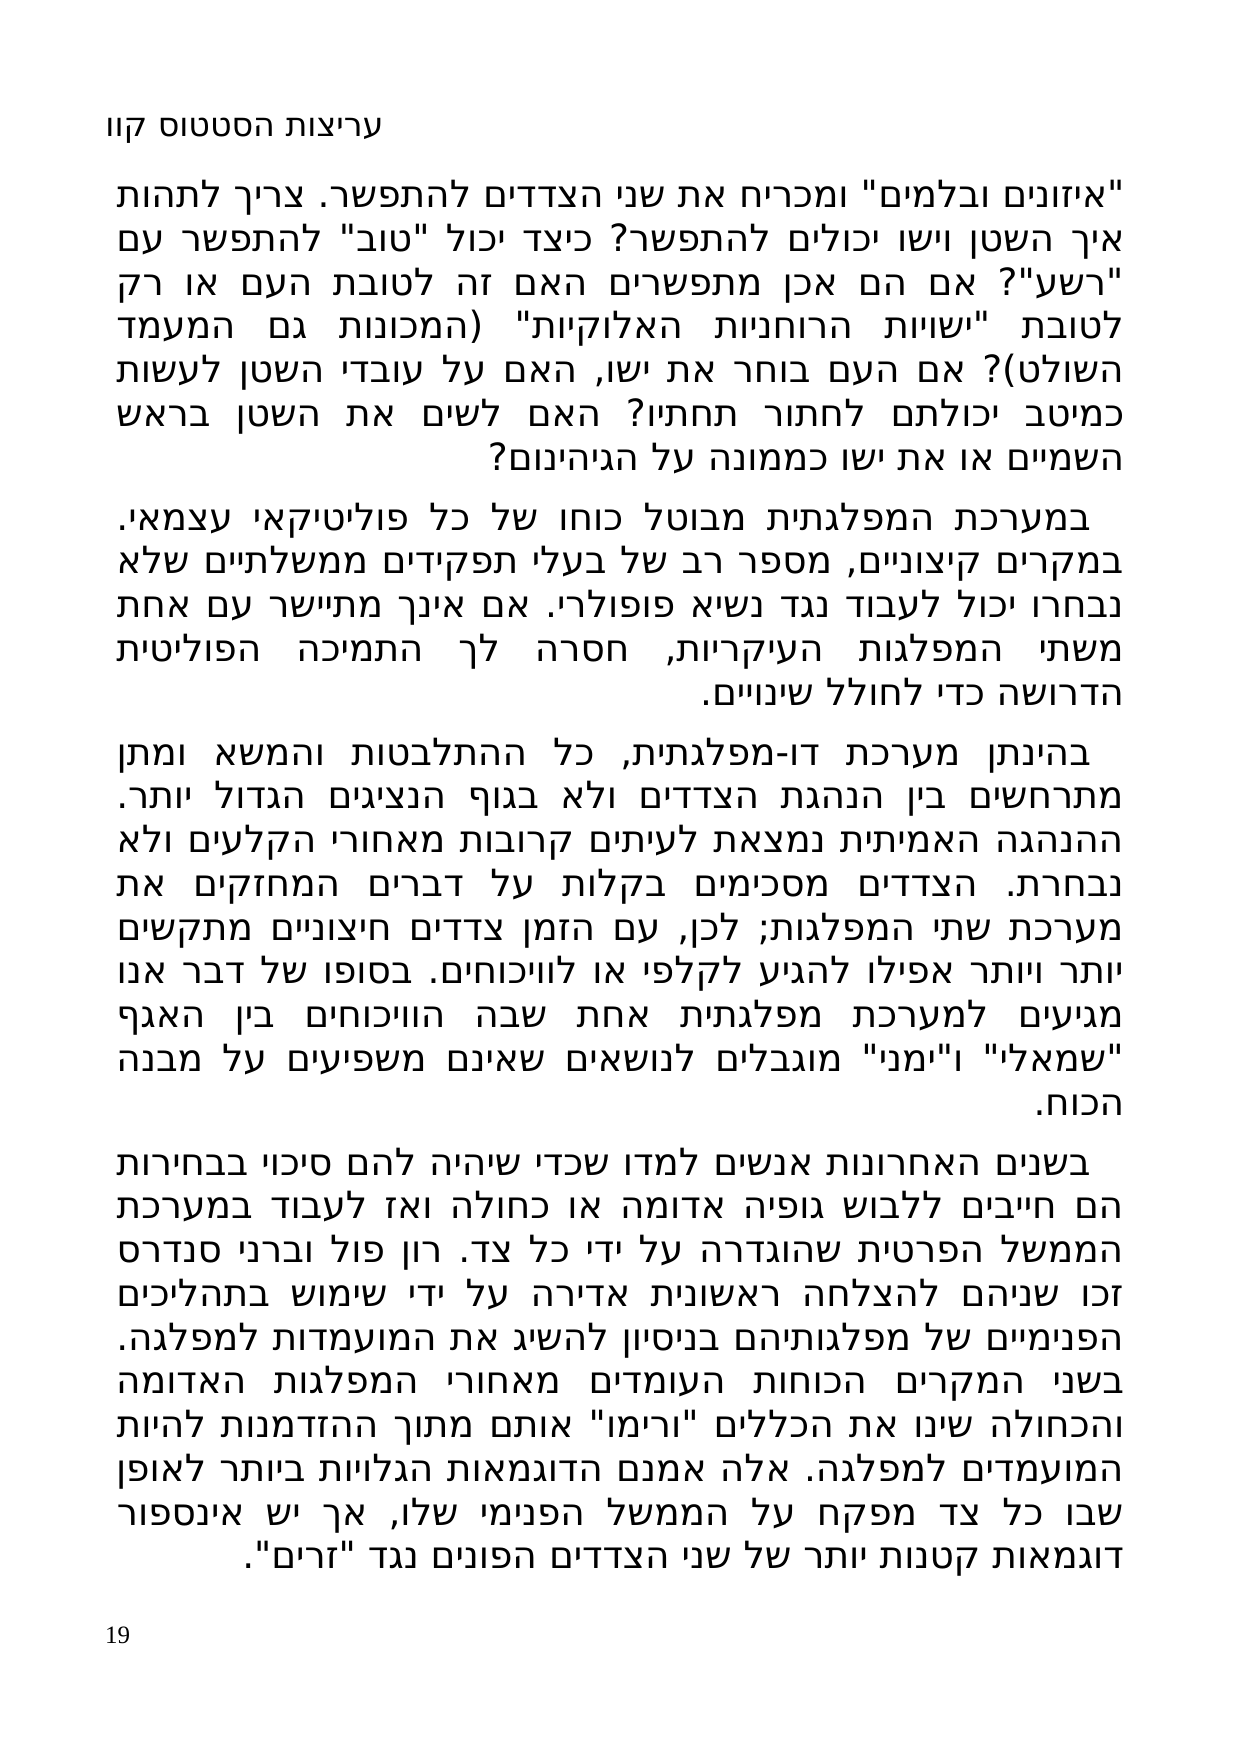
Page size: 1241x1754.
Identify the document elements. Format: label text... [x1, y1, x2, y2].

text במערכת המפלגתית מבוטל כוחו של כל פוליטיקאי עצמאי. במקרים קיצוניים, מספר רב של בעלי תפקידים ממשלתיים שלא נבחרו יכול לעבוד נגד נשיא פופולרי. אם אינך מתיישר עם אחת משתי המפלגות העיקריות, חסרה לך התמיכה הפוליטית הדרושה כדי לחולל שינויים. [116, 495, 1124, 714]
text "איזונים ובלמים" ומכריח את שני הצדדים להתפשר. צריך לתהות איך השטן וישו יכולים להתפשר? כיצד יכול "טוב" להתפשר עם "רשע"? אם הם אכן מתפשרים האם זה לטובת העם או רק לטובת "ישויות הרוחניות האלוקיות" (המכונות גם המעמד השולט)? אם העם בוחר את ישו, האם על עובדי השטן לעשות כמיטב יכולתם לחתור תחתיו? האם לשים את השטן בראש השמיים או את ישו כממונה על הגיהינום? [116, 172, 1124, 479]
text בהינתן מערכת דו-מפלגתית, כל ההתלבטות והמשא ומתן מתרחשים בין הנהגת הצדדים ולא בגוף הנציגים הגדול יותר. ההנהגה האמיתית נמצאת לעיתים קרובות מאחורי הקלעים ולא נבחרת. הצדדים מסכימים בקלות על דברים המחזקים את מערכת שתי המפלגות; לכן, עם הזמן צדדים חיצוניים מתקשים יותר ויותר אפילו להגיע לקלפי או לוויכוחים. בסופו של דבר אנו מגיעים למערכת מפלגתית אחת שבה הוויכוחים בין האגף "שמאלי" ו"ימני" מוגבלים לנושאים שאינם משפיעים על מבנה הכוח. [116, 730, 1124, 1124]
text בשנים האחרונות אנשים למדו שכדי שיהיה להם סיכוי בבחירות הם חייבים ללבוש גופיה אדומה או כחולה ואז לעבוד במערכת הממשל הפרטית שהוגדרה על ידי כל צד. רון פול וברני סנדרס זכו שניהם להצלחה ראשונית אדירה על ידי שימוש בתהליכים הפנימיים של מפלגותיהם בניסיון להשיג את המועמדות למפלגה. בשני המקרים הכוחות העומדים מאחורי המפלגות האדומה והכחולה שינו את הכללים "ורימו" אותם מתוך ההזדמנות להיות המועמדים למפלגה. אלה אמנם הדוגמאות הגלויות ביותר לאופן שבו כל צד מפקח על הממשל הפנימי שלו, אך יש אינספור דוגמאות קטנות יותר של שני הצדדים הפונים נגד "זרים". [116, 1140, 1124, 1577]
